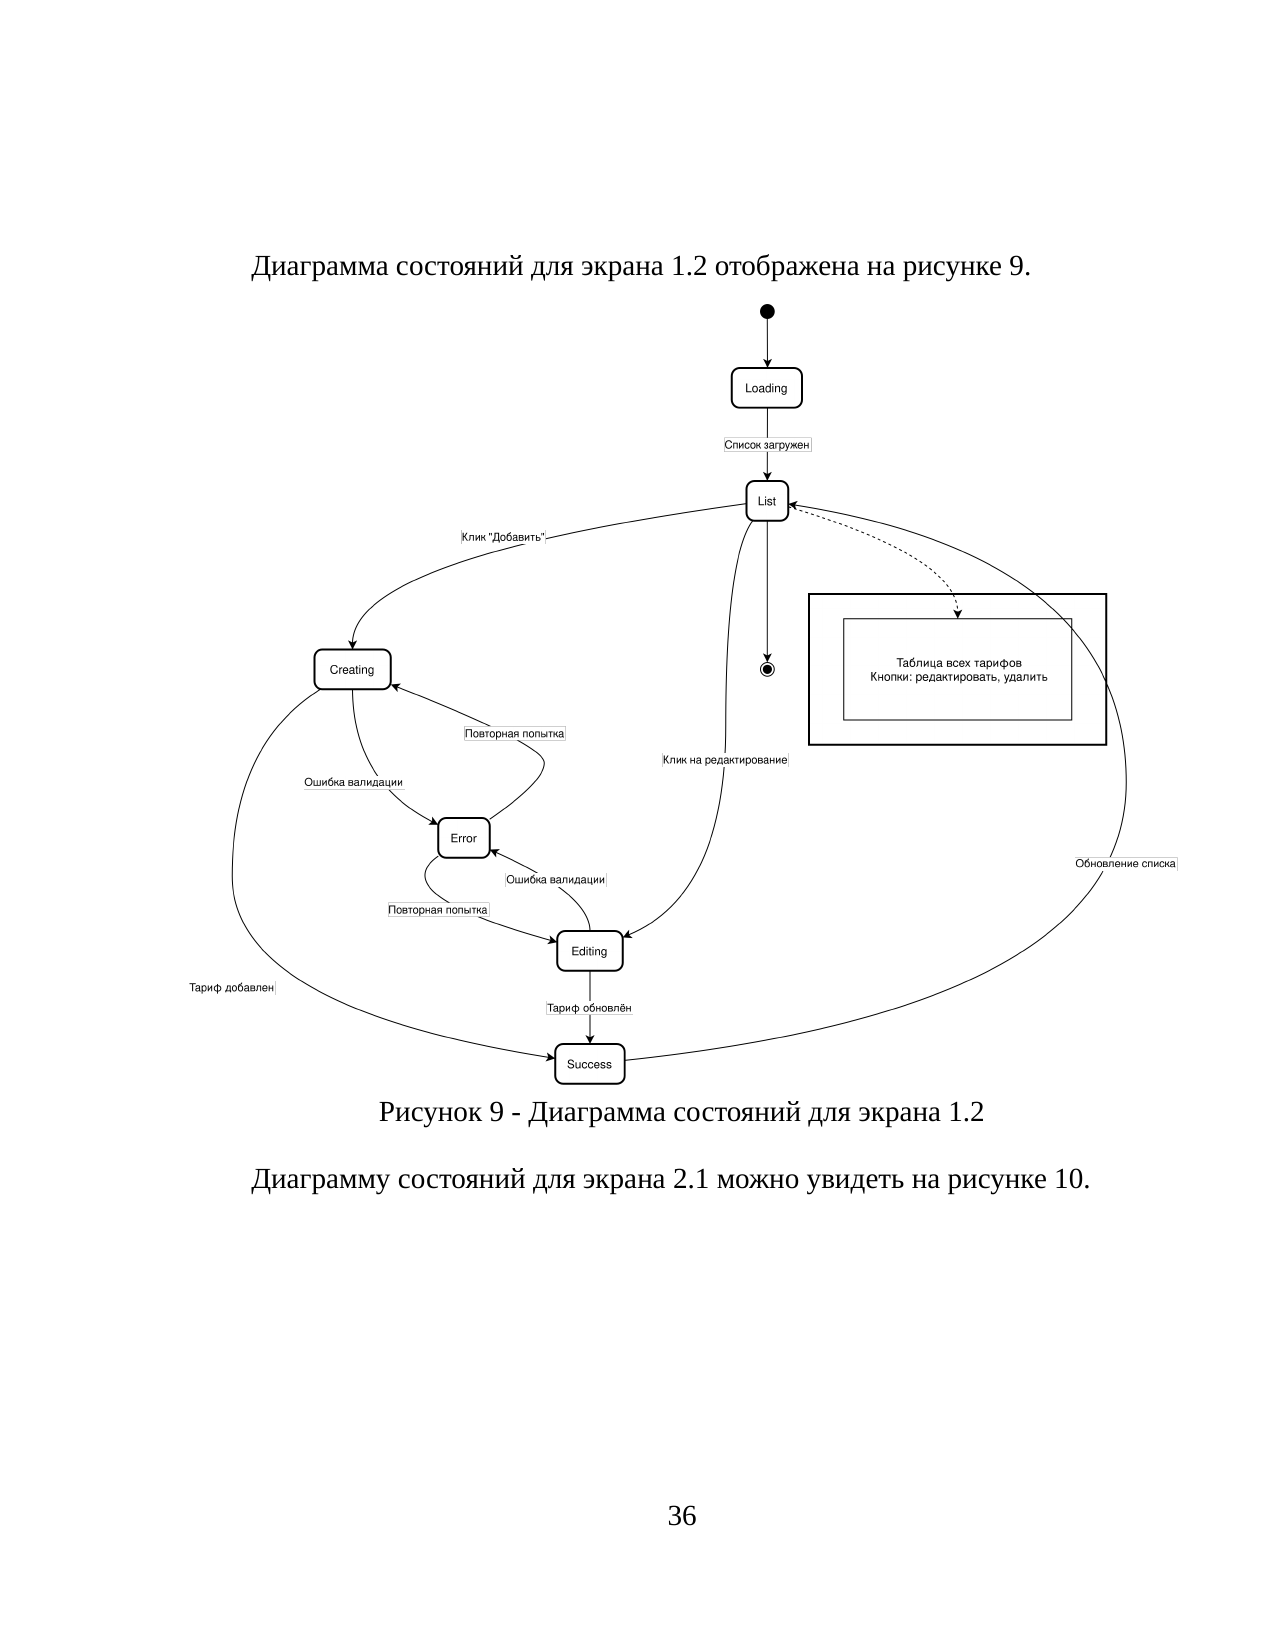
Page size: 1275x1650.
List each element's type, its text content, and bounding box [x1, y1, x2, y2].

text Диаграмму состояний для экрана 2.1 можно увидеть на рисунке 10. [177, 1162, 1186, 1195]
text Рисунок 9 - Диаграмма состояний для экрана 1.2 [162, 294, 1201, 1128]
text Диаграмма состояний для экрана 1.2 отображена на рисунке 9. [177, 248, 1186, 282]
picture [177, 294, 1187, 1095]
